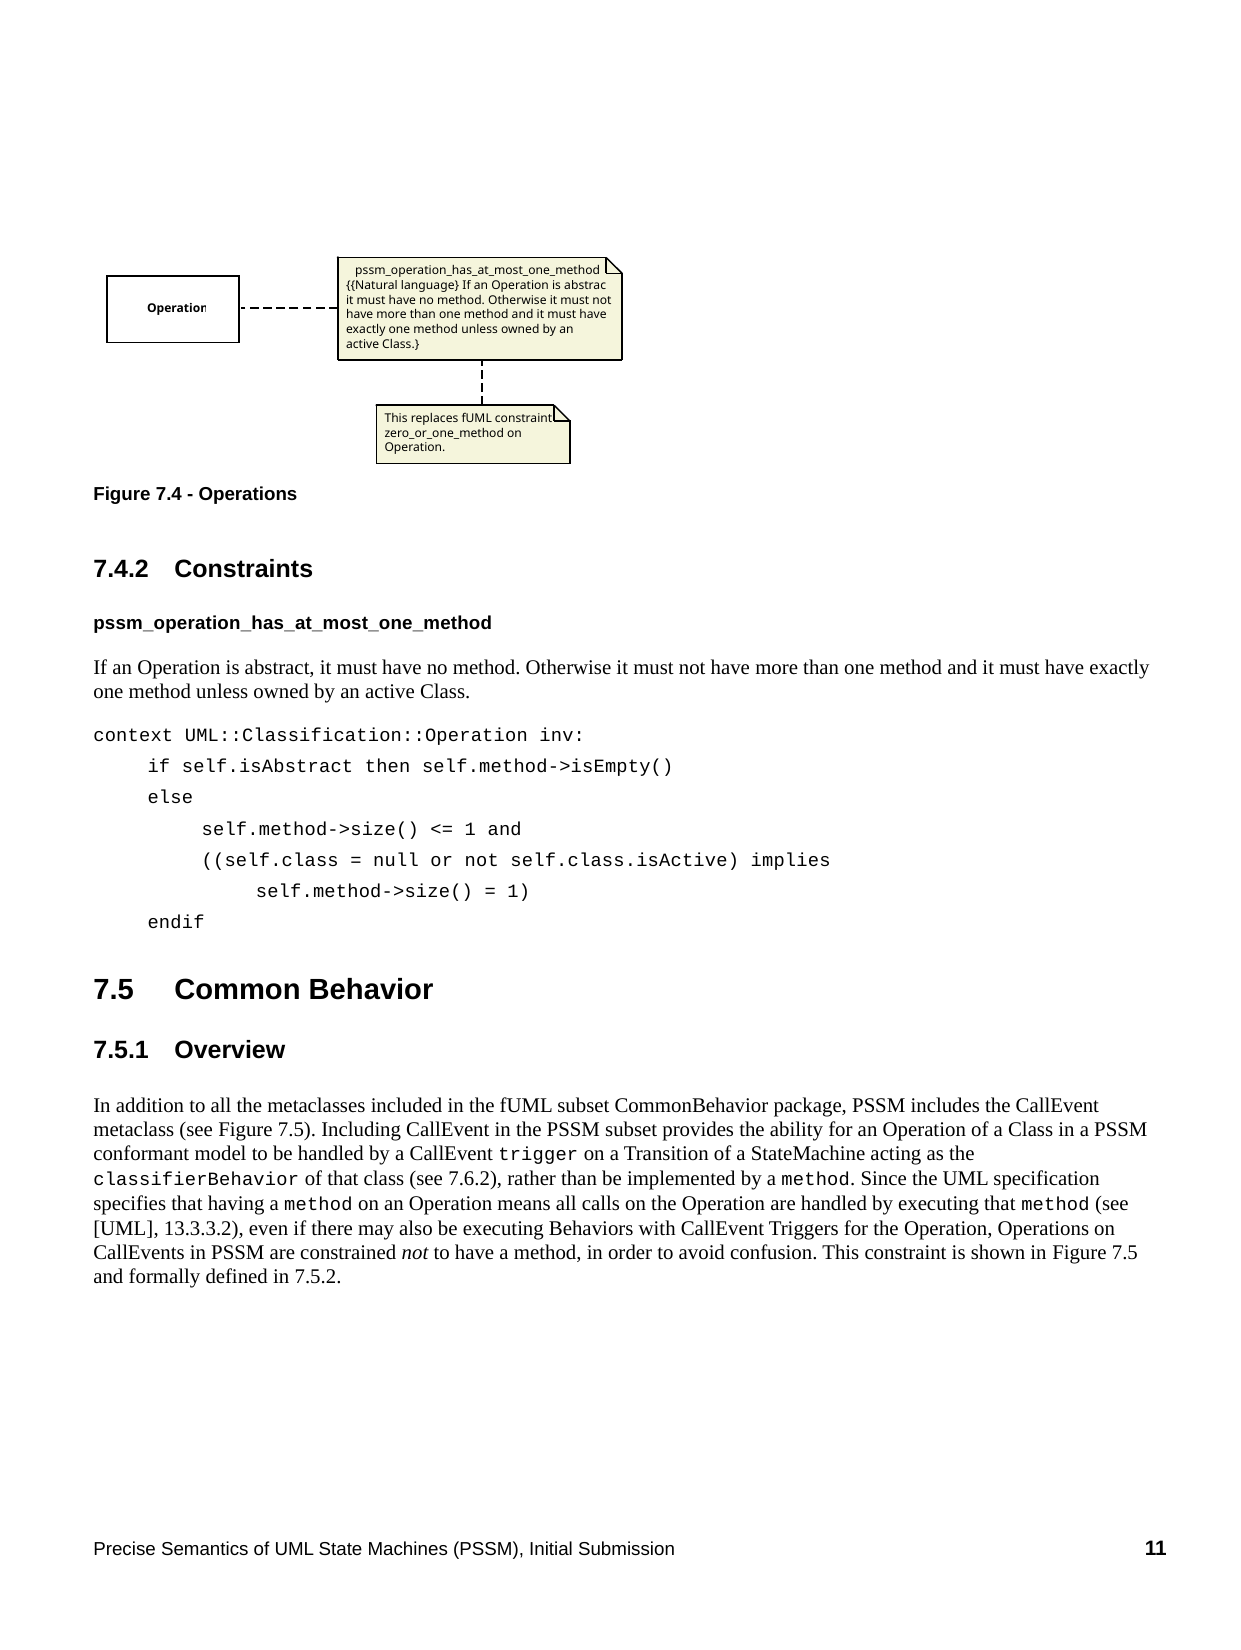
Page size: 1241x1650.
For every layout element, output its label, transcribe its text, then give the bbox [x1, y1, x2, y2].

text endif [93, 911, 1164, 934]
subtitle Constraints [93, 554, 1164, 583]
text if self.isAbstract then self.method->isEmpty() [93, 755, 1164, 778]
text context UML::Classification::Operation inv: [93, 724, 1164, 747]
text Figure 7.4 - Operations [93, 243, 637, 504]
text If an Operation is abstract, it must have no method. Otherwise it must not have more than one method and it must have exactly one method unless owned by an active Class. [93, 655, 1164, 703]
text ((self.class = null or not self.class.isActive) implies [93, 849, 1164, 872]
text self.method->size() = 1) [93, 880, 1164, 903]
subtitle Overview [93, 1034, 1164, 1063]
text self.method->size() <= 1 and [93, 818, 1164, 841]
subtitle Common Behavior [93, 970, 1164, 1005]
text else [93, 786, 1164, 809]
text In addition to all the metaclasses included in the fUML subset CommonBehavior package, PSSM includes the CallEvent metaclass (see Figure 7.5). Including CallEvent in the PSSM subset provides the ability for an Operation of a Class in a PSSM conformant model to be handled by a CallEvent trigger on a Transition of a StateMachine acting as the classifierBehavior of that class (see 7.6.2), rather than be implemented by a method. Since the UML specification specifies that having a method on an Operation means all calls on the Operation are handled by executing that method (see [UML], 13.3.3.2), even if there may also be executing Behaviors with CallEvent Triggers for the Operation, Operations on CallEvents in PSSM are constrained not to have a method, in order to avoid confusion. This constraint is shown in Figure 7.5 and formally defined in 7.5.2. [93, 1093, 1164, 1288]
subtitle pssm_operation_has_at_most_one_method [93, 612, 1164, 634]
